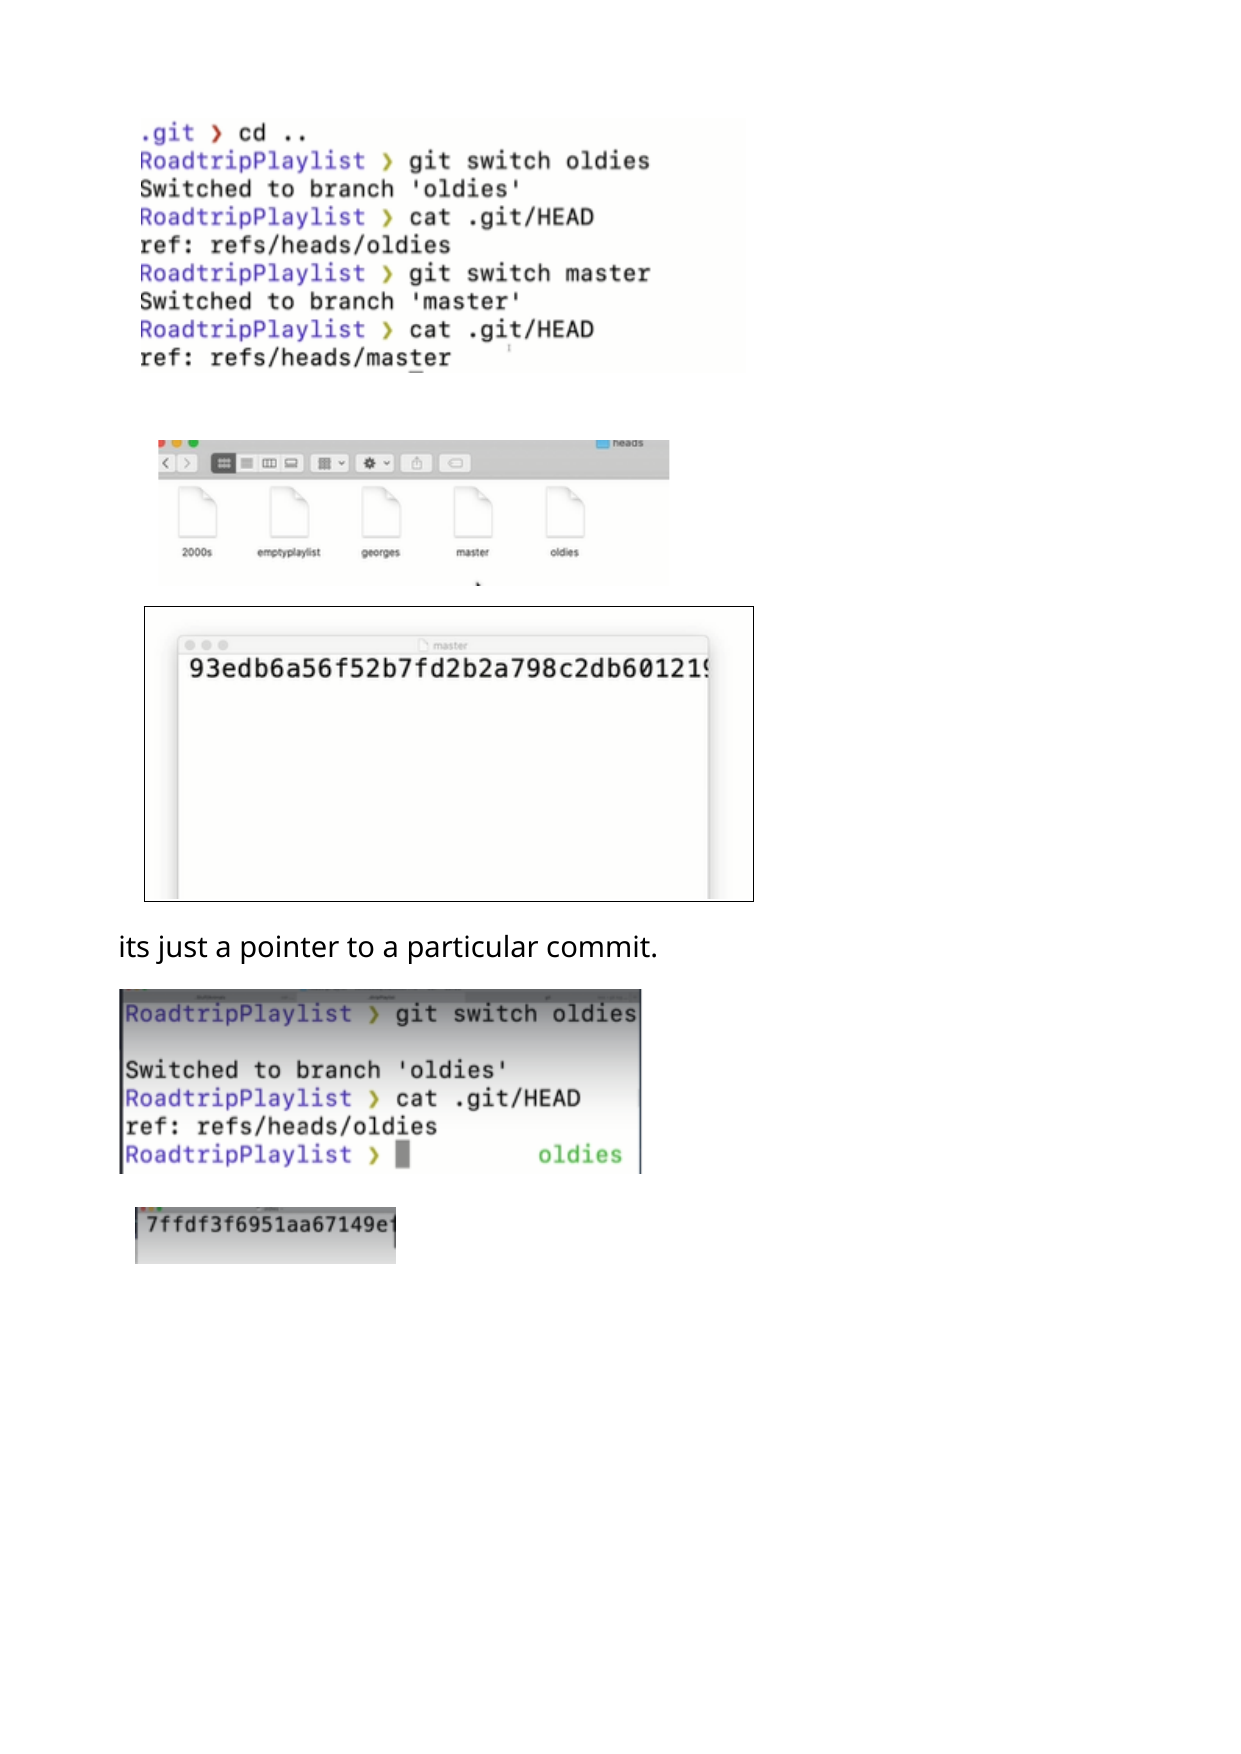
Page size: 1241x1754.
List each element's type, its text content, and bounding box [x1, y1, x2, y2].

picture [141, 118, 746, 373]
picture [146, 609, 750, 899]
text its just a pointer to a particular commit. [118, 927, 1122, 966]
picture [135, 1207, 396, 1264]
picture [119, 989, 643, 1174]
picture [158, 440, 670, 586]
